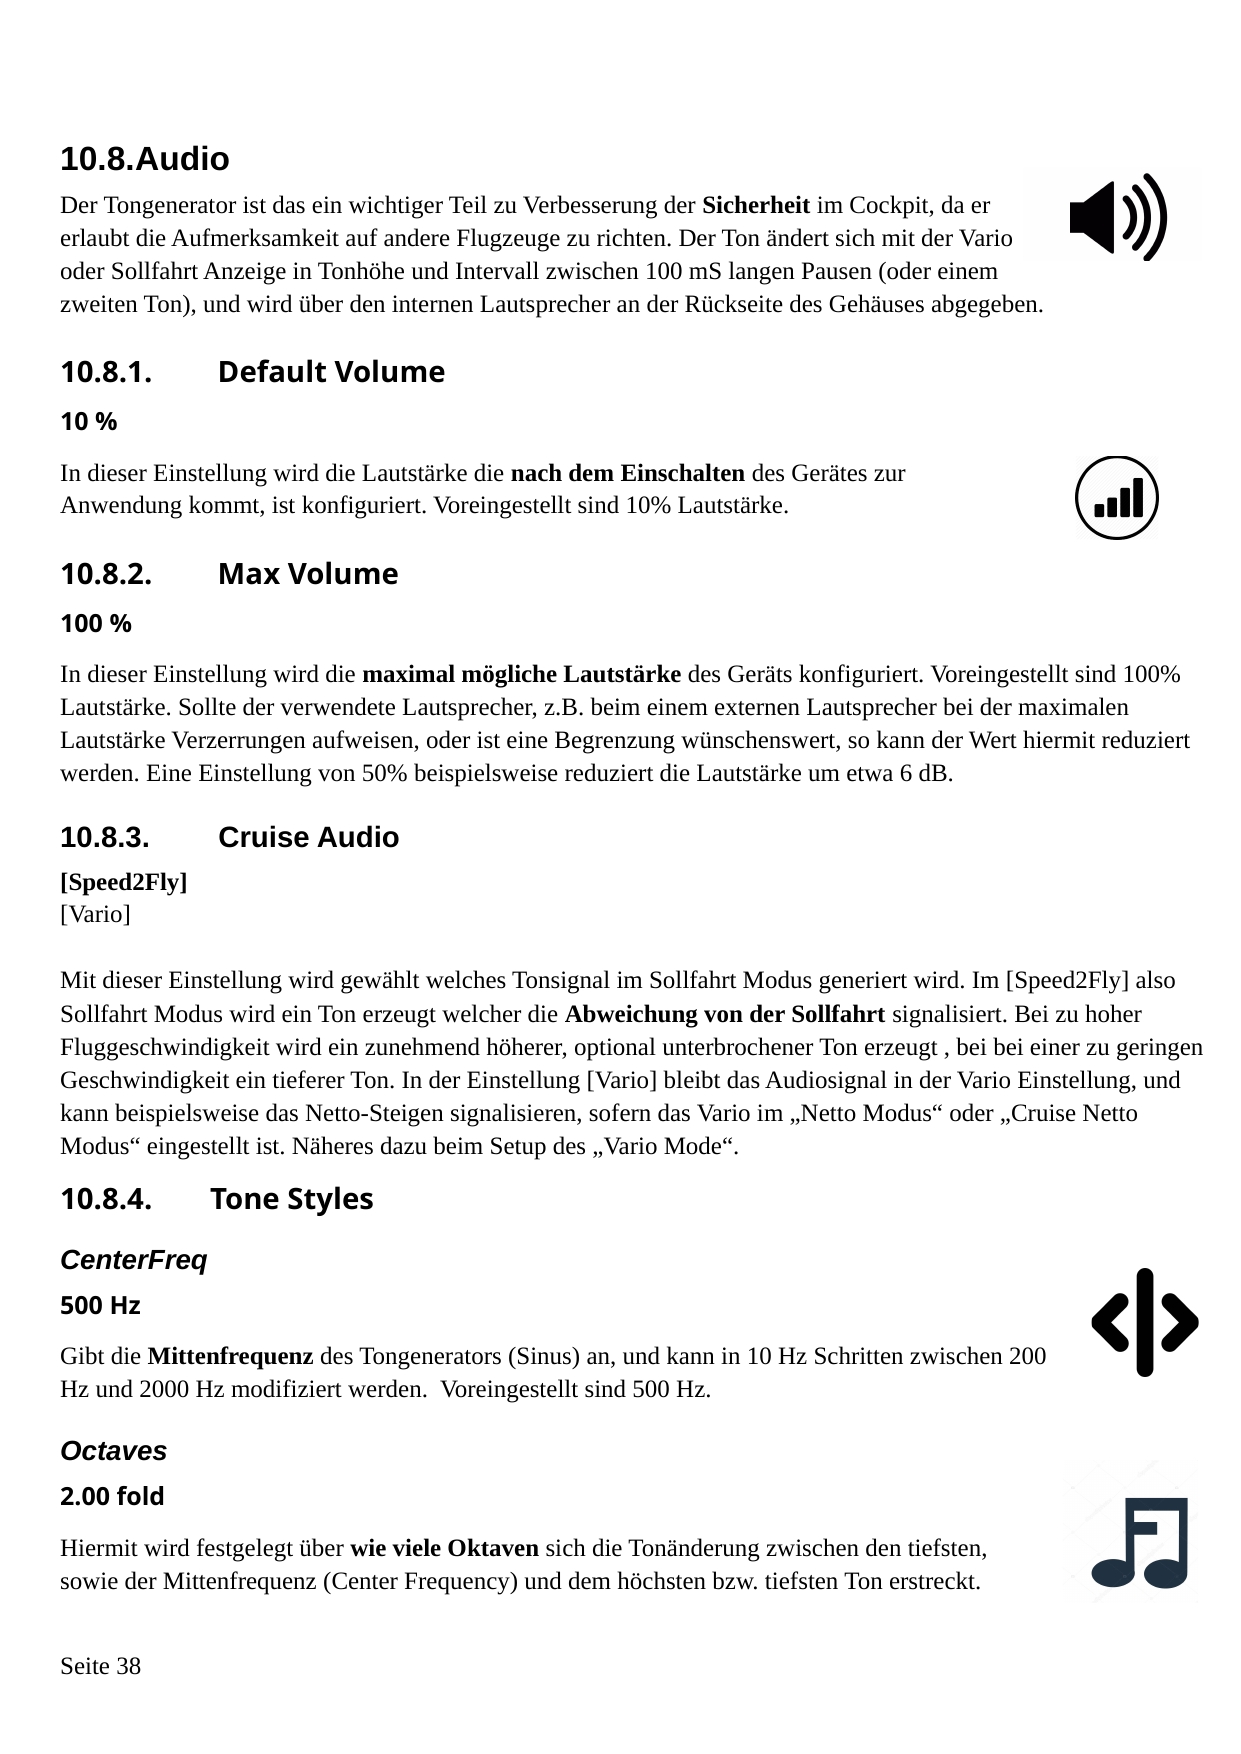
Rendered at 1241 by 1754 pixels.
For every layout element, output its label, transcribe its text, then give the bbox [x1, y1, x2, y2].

subtitle CenterFreq [60, 1243, 1207, 1275]
subtitle Audio [60, 139, 1207, 178]
text Hiermit wird festgelegt über wie viele Oktaven sich die Tonänderung zwischen den tiefsten, sowie der Mittenfrequenz (Center Frequency) und dem höchsten bzw. tiefsten Ton erstreckt. [60, 1533, 1207, 1594]
text [1199, 1288, 1207, 1322]
picture [1091, 1268, 1199, 1377]
subtitle Max Volume [60, 553, 1207, 593]
text Der Tongenerator ist das ein wichtiger Teil zu Verbesserung der Sicherheit im Cockpit, da er erlaubt die Aufmerksamkeit auf andere Flugzeuge zu richten. Der Ton ändert sich mit der Vario oder Sollfahrt Anzeige in Tonhöhe und Intervall zwischen 100 mS langen Pausen (oder einem zweiten Ton), und wird über den internen Lautsprecher an der Rückseite des Gehäuses abgegeben. [60, 190, 1207, 318]
subtitle Octaves [60, 1434, 1207, 1466]
text Mit dieser Einstellung wird gewählt welches Tonsignal im Sollfahrt Modus generiert wird. Im [Speed2Fly] also Sollfahrt Modus wird ein Ton erzeugt welcher die Abweichung von der Sollfahrt signalisiert. Bei zu hoher Fluggeschwindigkeit wird ein zunehmend höherer, optional unterbrochener Ton erzeugt , bei bei einer zu geringen Geschwindigkeit ein tieferer Ton. In der Einstellung [Vario] bleibt das Audiosignal in der Vario Einstellung, und kann beispielsweise das Netto-Steigen signalisieren, sofern das Vario im „Netto Modus“ oder „Cruise Netto Modus“ eingestellt ist. Näheres dazu beim Setup des „Vario Mode“. [60, 966, 1207, 1159]
subtitle Tone Styles [60, 1178, 1207, 1218]
picture [1023, 167, 1203, 261]
subtitle Cruise Audio [60, 820, 1207, 854]
picture [1075, 456, 1159, 540]
text In dieser Einstellung wird die maximal mögliche Lautstärke des Geräts konfiguriert. Voreingestellt sind 100% Lautstärke. Sollte der verwendete Lautsprecher, z.B. beim einem externen Lautsprecher bei der maximalen Lautstärke Verzerrungen aufweisen, oder ist eine Begrenzung wünschenswert, so kann der Wert hiermit reduziert werden. Eine Einstellung von 50% beispielsweise reduziert die Lautstärke um etwa 6 dB. [60, 659, 1207, 787]
text [Speed2Fly] [60, 867, 1207, 895]
text Gibt die Mittenfrequenz des Tongenerators (Sinus) an, und kann in 10 Hz Schritten zwischen 200 Hz und 2000 Hz modifiziert werden. Voreingestellt sind 500 Hz. [60, 1341, 1207, 1403]
text 500 Hz [60, 1288, 1091, 1322]
text 10 % [60, 404, 1207, 438]
text [Vario] [60, 899, 1207, 928]
text In dieser Einstellung wird die Lautstärke die nach dem Einschalten des Gerätes zur Anwendung kommt, ist konfiguriert. Voreingestellt sind 10% Lautstärke. [60, 458, 1075, 519]
subtitle Default Volume [60, 351, 1207, 391]
text 100 % [60, 605, 1207, 639]
text 2.00 fold [60, 1479, 1207, 1513]
